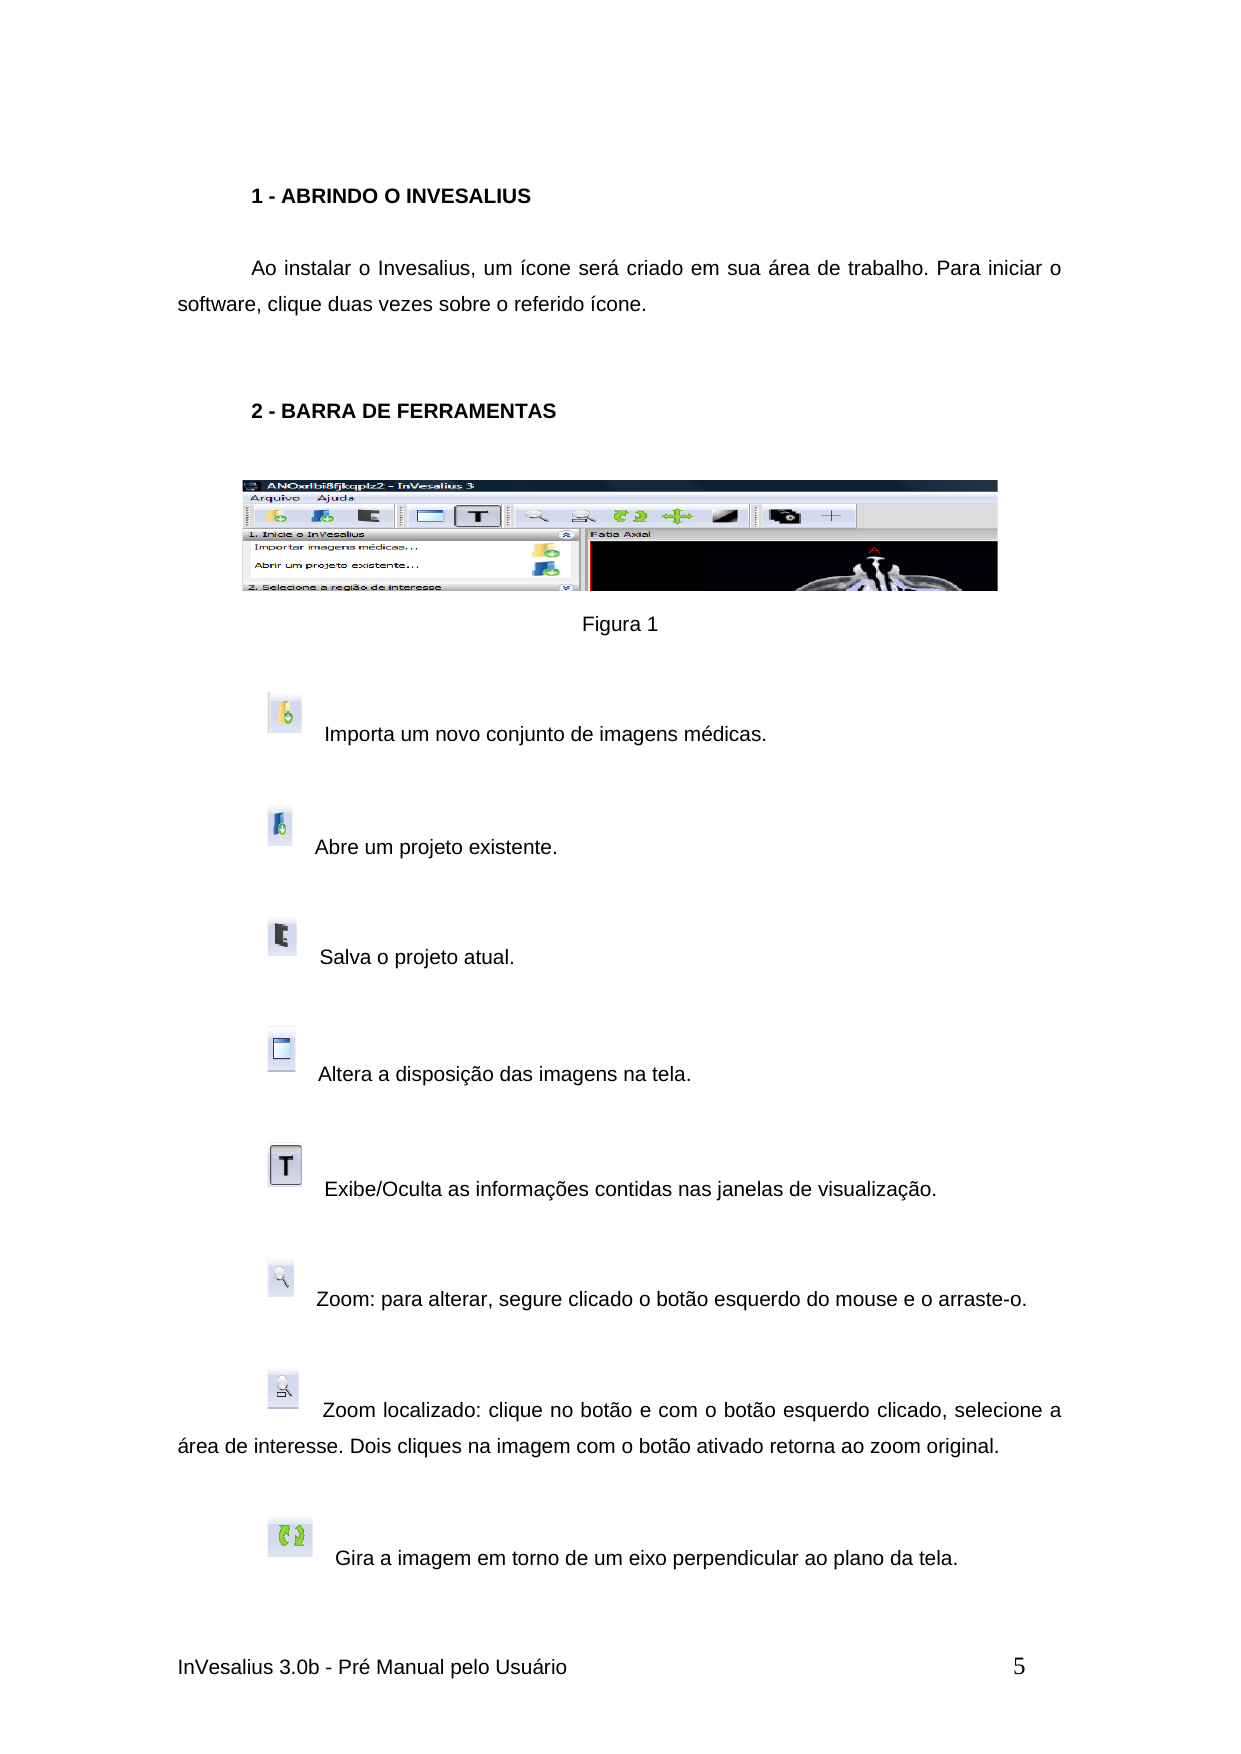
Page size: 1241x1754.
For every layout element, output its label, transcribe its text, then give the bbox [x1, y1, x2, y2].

picture [267, 692, 302, 733]
picture [267, 1515, 313, 1557]
text Gira a imagem em torno de um eixo perpendicular ao plano da tela. [177, 1506, 1063, 1570]
text Importa um novo conjunto de imagens médicas. [177, 684, 1063, 746]
text 1 - ABRINDO O INVESALIUS [177, 183, 1063, 207]
text Exibe/Oculta as informações contidas nas janelas de visualização. [177, 1133, 1063, 1200]
picture [267, 802, 293, 846]
text Altera a disposição das imagens na tela. [177, 1017, 1063, 1086]
picture [267, 1257, 294, 1297]
picture [267, 1026, 296, 1072]
text Figura 1 [177, 612, 1063, 636]
text Ao instalar o Invesalius, um ícone será criado em sua área de trabalho. Para iniciar o software, clique duas vezes sobre o referido ícone. [177, 255, 1063, 315]
text Abre um projeto existente. [177, 794, 1063, 859]
text Zoom: para alterar, segure clicado o botão esquerdo do mouse e o arraste-o. [177, 1248, 1063, 1310]
text 2 - BARRA DE FERRAMENTAS [177, 399, 1063, 423]
text Salva o projeto atual. [177, 907, 1063, 969]
picture [267, 1142, 302, 1187]
picture [267, 1367, 299, 1409]
picture [267, 916, 297, 956]
text Zoom localizado: clique no botão e com o botão esquerdo clicado, selecione a área de interesse. Dois cliques na imagem com o botão ativado retorna ao zoom original. [177, 1358, 1063, 1458]
